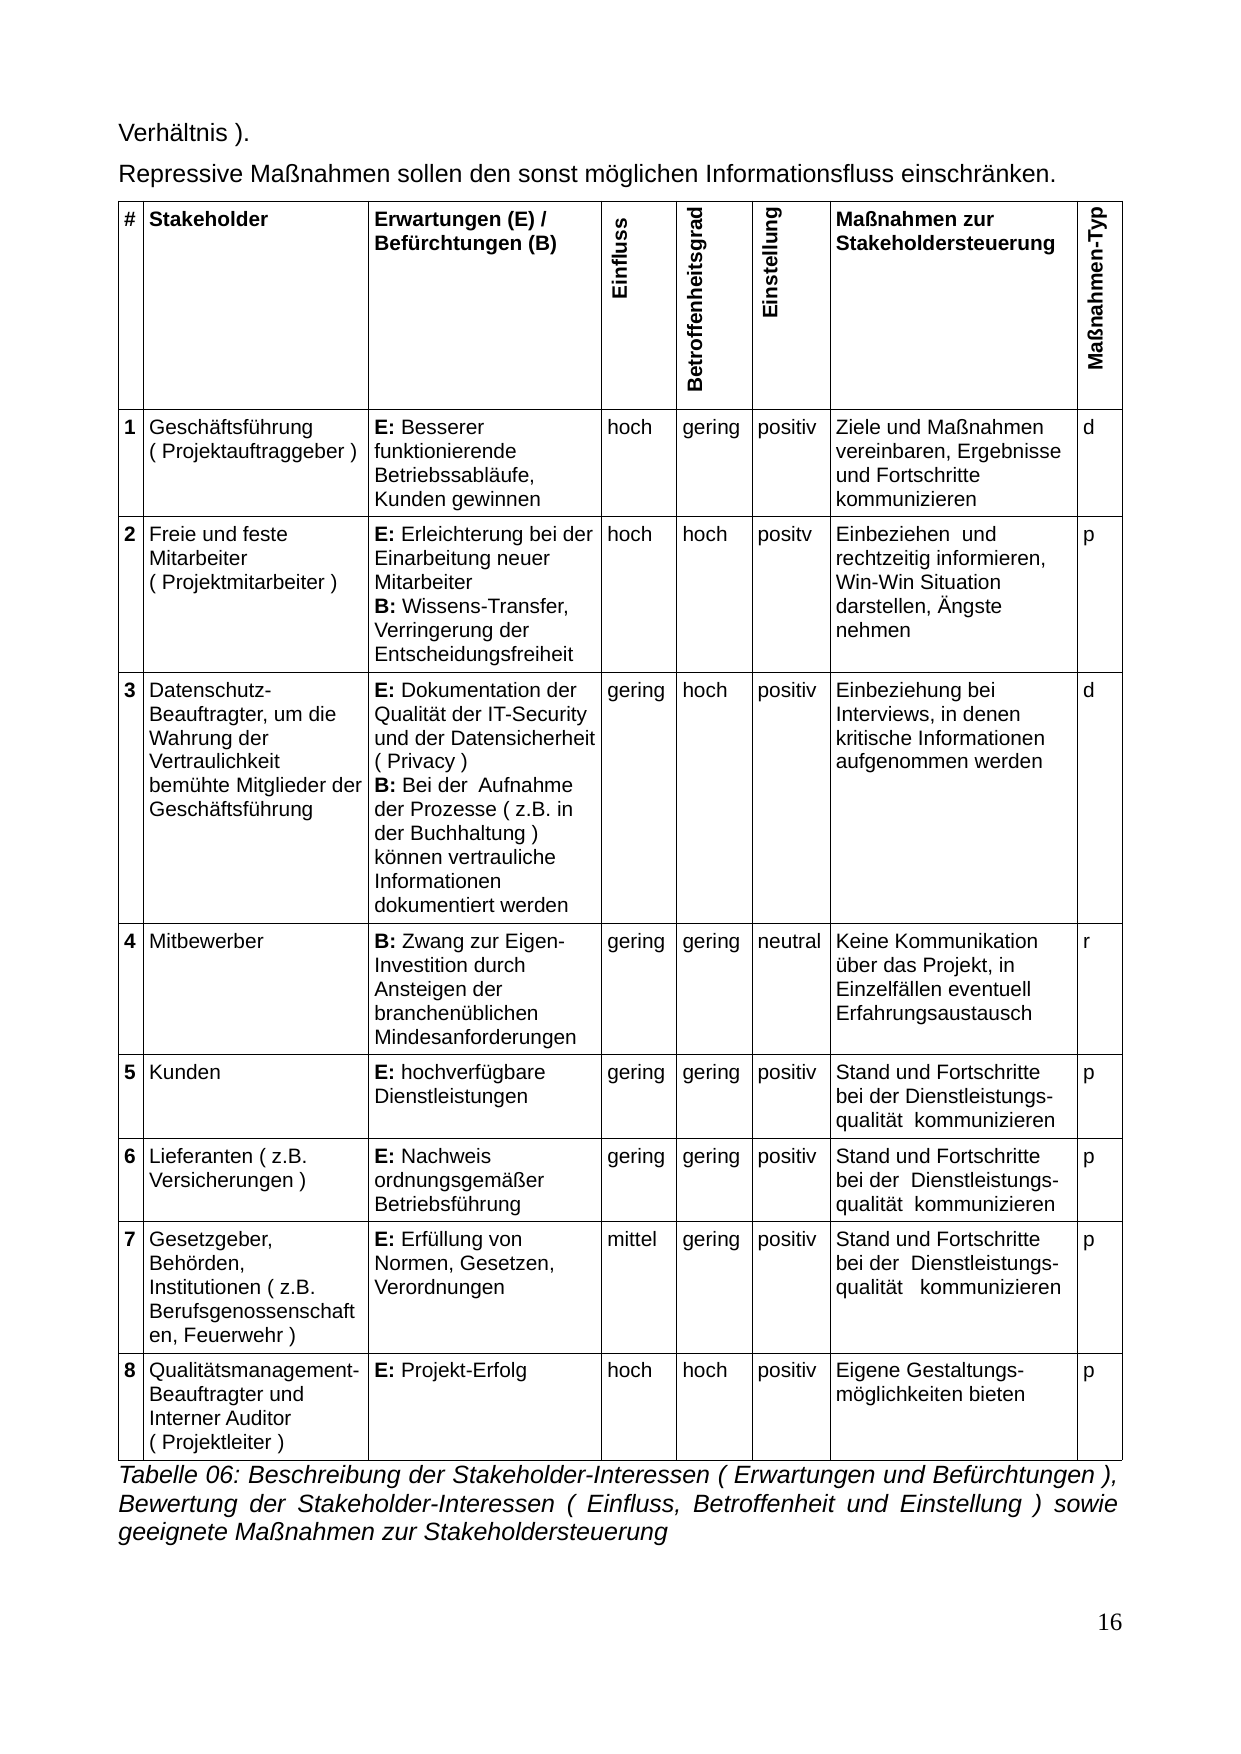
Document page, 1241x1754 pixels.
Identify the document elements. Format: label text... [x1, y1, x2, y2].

table_cell Gesetzgeber, Behörden, Institutionen ( z.B. Berufsgenossenschaften, Feuerwehr ) [144, 1222, 368, 1352]
table_cell p [1078, 1055, 1122, 1138]
table_cell hoch [677, 673, 752, 923]
table_cell 7 [119, 1222, 143, 1352]
table_cell positiv [753, 1139, 830, 1221]
table_header Maßnahmen zur Stakeholdersteuerung [831, 202, 1077, 409]
table_cell positiv [753, 410, 830, 516]
table_cell Stand und Fortschritte bei der Dienstleistungs-qualität kommunizieren [831, 1139, 1077, 1221]
table_cell positiv [753, 1354, 830, 1460]
table_header Erwartungen (E) / Befürchtungen (B) [369, 202, 601, 409]
table_header Maßnahmen-Typ [1078, 202, 1122, 409]
table_cell gering [677, 1139, 752, 1221]
table_cell E: Erfüllung von Normen, Gesetzen, Verordnungen [369, 1222, 601, 1352]
table_cell 2 [119, 517, 143, 672]
table_header Einfluss [602, 202, 676, 409]
table_cell mittel [602, 1222, 676, 1352]
table_cell E: Besserer funktionierende Betriebssabläufe, Kunden gewinnen [369, 410, 601, 516]
table_cell E: Projekt-Erfolg [369, 1354, 601, 1460]
table_header Betroffenheitsgrad [677, 202, 752, 409]
text Verhältnis ). [118, 118, 1122, 147]
table_cell Kunden [144, 1055, 368, 1138]
table_cell 5 [119, 1055, 143, 1138]
table_cell Einbeziehung bei Interviews, in denen kritische Informationen aufgenommen werden [831, 673, 1077, 923]
table_cell Stand und Fortschritte bei der Dienstleistungs-qualität kommunizieren [831, 1222, 1077, 1352]
table_cell Lieferanten ( z.B. Versicherungen ) [144, 1139, 368, 1221]
table_cell positv [753, 517, 830, 672]
table_cell gering [677, 410, 752, 516]
table_cell gering [677, 1055, 752, 1138]
table_cell Stand und Fortschritte bei der Dienstleistungs-qualität kommunizieren [831, 1055, 1077, 1138]
table_cell hoch [677, 517, 752, 672]
table_cell E: hochverfügbare Dienstleistungen [369, 1055, 601, 1138]
table_cell 8 [119, 1354, 143, 1460]
text Tabelle 06: Beschreibung der Stakeholder-Interessen ( Erwartungen und Befürchtungen ), Bewertung der Stakeholder-Interessen ( Einfluss, Betroffenheit und Einstellung ) sowie geeignete Maßnahmen zur Stakeholdersteuerung [118, 1461, 1122, 1546]
table_cell p [1078, 1139, 1122, 1221]
text Repressive Maßnahmen sollen den sonst möglichen Informationsfluss einschränken. [118, 159, 1122, 188]
table_cell d [1078, 673, 1122, 923]
table_cell p [1078, 1222, 1122, 1352]
table_cell Freie und feste Mitarbeiter ( Projektmitarbeiter ) [144, 517, 368, 672]
table_cell d [1078, 410, 1122, 516]
table_cell Ziele und Maßnahmen vereinbaren, Ergebnisse und Fortschritte kommunizieren [831, 410, 1077, 516]
table_cell E: Erleichterung bei der Einarbeitung neuer Mitarbeiter B: Wissens-Transfer, Verringerung der Entscheidungsfreiheit [369, 517, 601, 672]
table_cell 4 [119, 924, 143, 1054]
table_cell positiv [753, 673, 830, 923]
table_cell Keine Kommunikation über das Projekt, in Einzelfällen eventuell Erfahrungsaustausch [831, 924, 1077, 1054]
table_cell hoch [602, 517, 676, 672]
table_cell Eigene Gestaltungs-möglichkeiten bieten [831, 1354, 1077, 1460]
table_cell 6 [119, 1139, 143, 1221]
table_cell positiv [753, 1222, 830, 1352]
table_cell 1 [119, 410, 143, 516]
table_cell hoch [602, 410, 676, 516]
table_cell gering [602, 673, 676, 923]
table_cell r [1078, 924, 1122, 1054]
table_cell hoch [602, 1354, 676, 1460]
table_cell E: Dokumentation der Qualität der IT-Security und der Datensicherheit ( Privacy ) B: Bei der Aufnahme der Prozesse ( z.B. in der Buchhaltung ) können vertrauliche Informationen dokumentiert werden [369, 673, 601, 923]
table_cell p [1078, 517, 1122, 672]
table_cell neutral [753, 924, 830, 1054]
table_cell gering [602, 924, 676, 1054]
table_cell hoch [677, 1354, 752, 1460]
table_cell gering [677, 1222, 752, 1352]
table_cell Mitbewerber [144, 924, 368, 1054]
table_cell B: Zwang zur Eigen-Investition durch Ansteigen der branchenüblichen Mindesanforderungen [369, 924, 601, 1054]
table_cell Geschäftsführung ( Projektauftraggeber ) [144, 410, 368, 516]
table_header Stakeholder [144, 202, 368, 409]
table_cell gering [602, 1139, 676, 1221]
table_cell Qualitätsmanagement-Beauftragter und Interner Auditor ( Projektleiter ) [144, 1354, 368, 1460]
table_header Einstellung [753, 202, 830, 409]
table_header # [119, 202, 143, 409]
table_cell gering [677, 924, 752, 1054]
table_cell E: Nachweis ordnungsgemäßer Betriebsführung [369, 1139, 601, 1221]
table_cell gering [602, 1055, 676, 1138]
table_cell Einbeziehen und rechtzeitig informieren, Win-Win Situation darstellen, Ängste nehmen [831, 517, 1077, 672]
table_cell positiv [753, 1055, 830, 1138]
table_cell Datenschutz-Beauftragter, um die Wahrung der Vertraulichkeit bemühte Mitglieder der Geschäftsführung [144, 673, 368, 923]
table_cell 3 [119, 673, 143, 923]
table_cell p [1078, 1354, 1122, 1460]
